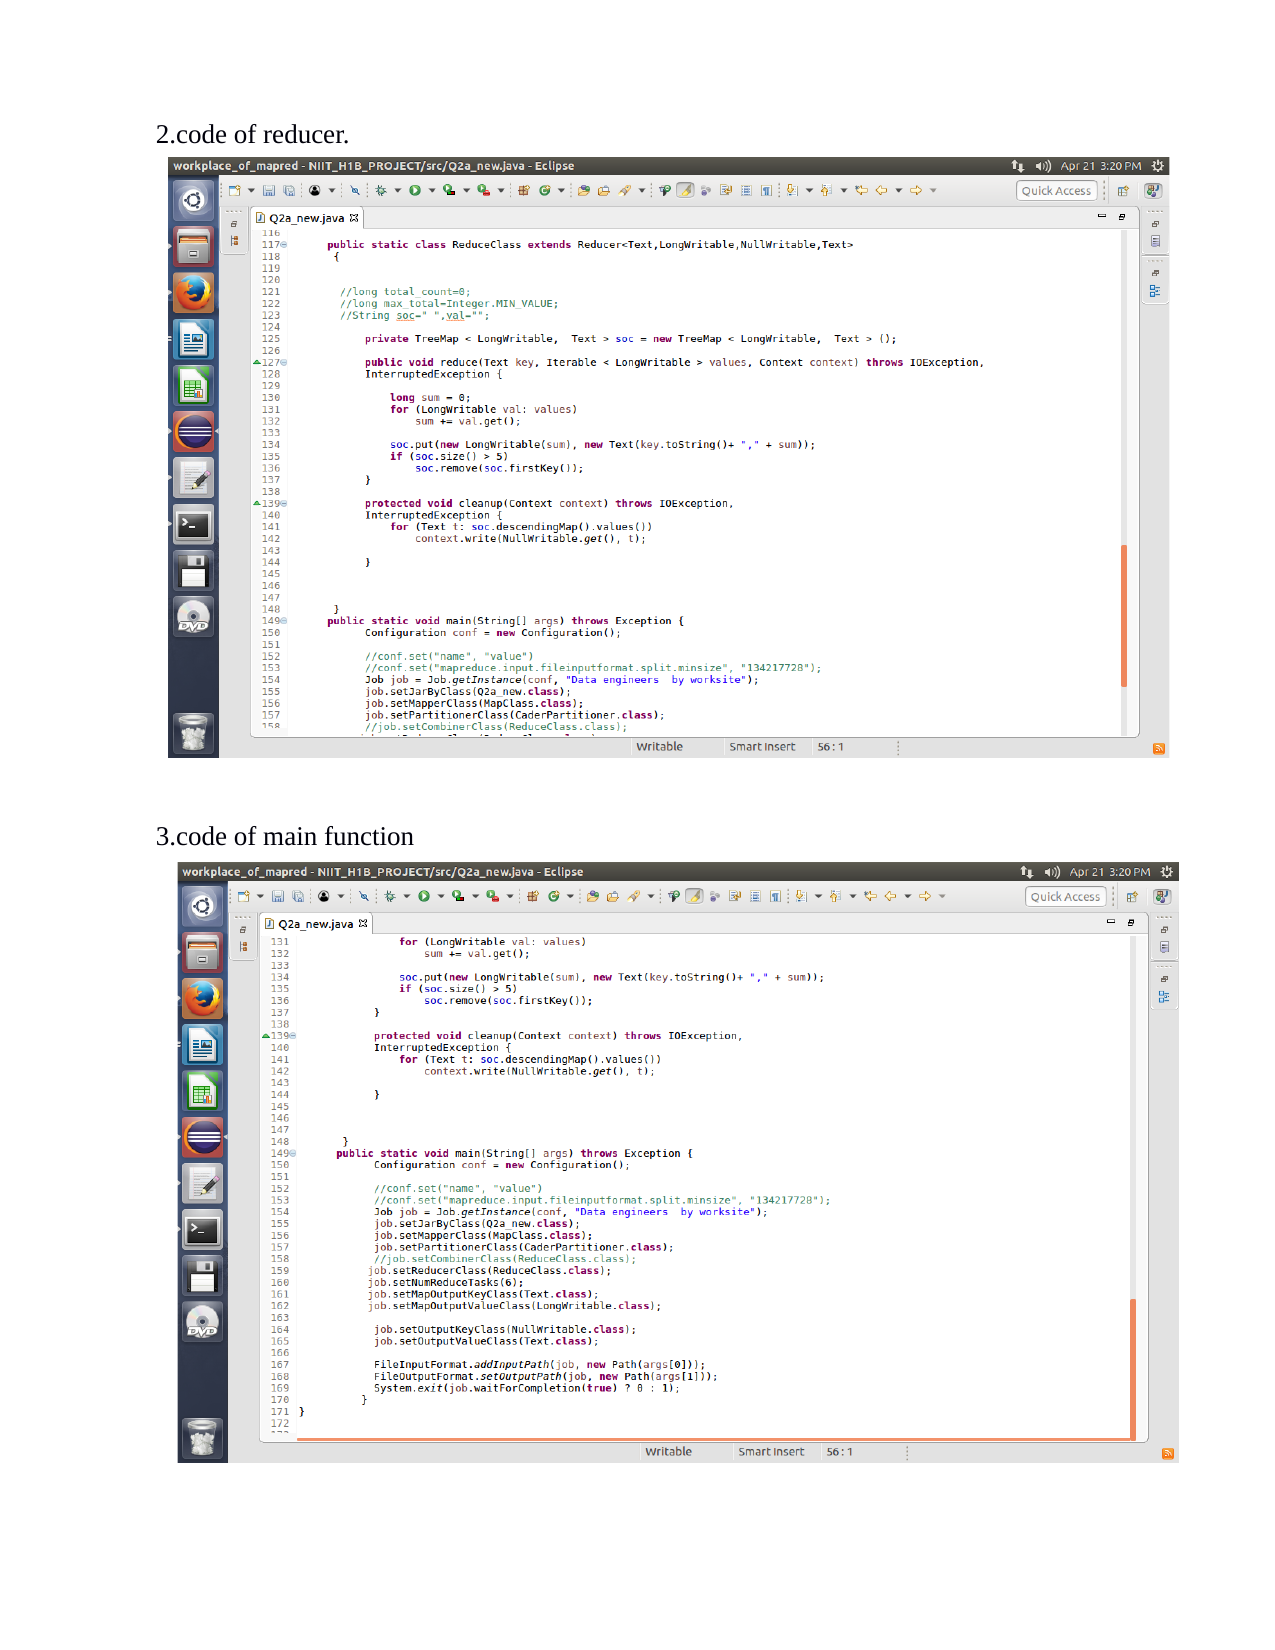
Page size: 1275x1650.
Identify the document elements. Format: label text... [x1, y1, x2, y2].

picture [168, 157, 1170, 758]
picture [177, 862, 1179, 1463]
text 3.code of main function [156, 820, 1157, 851]
text 2.code of reducer. [156, 118, 1157, 149]
